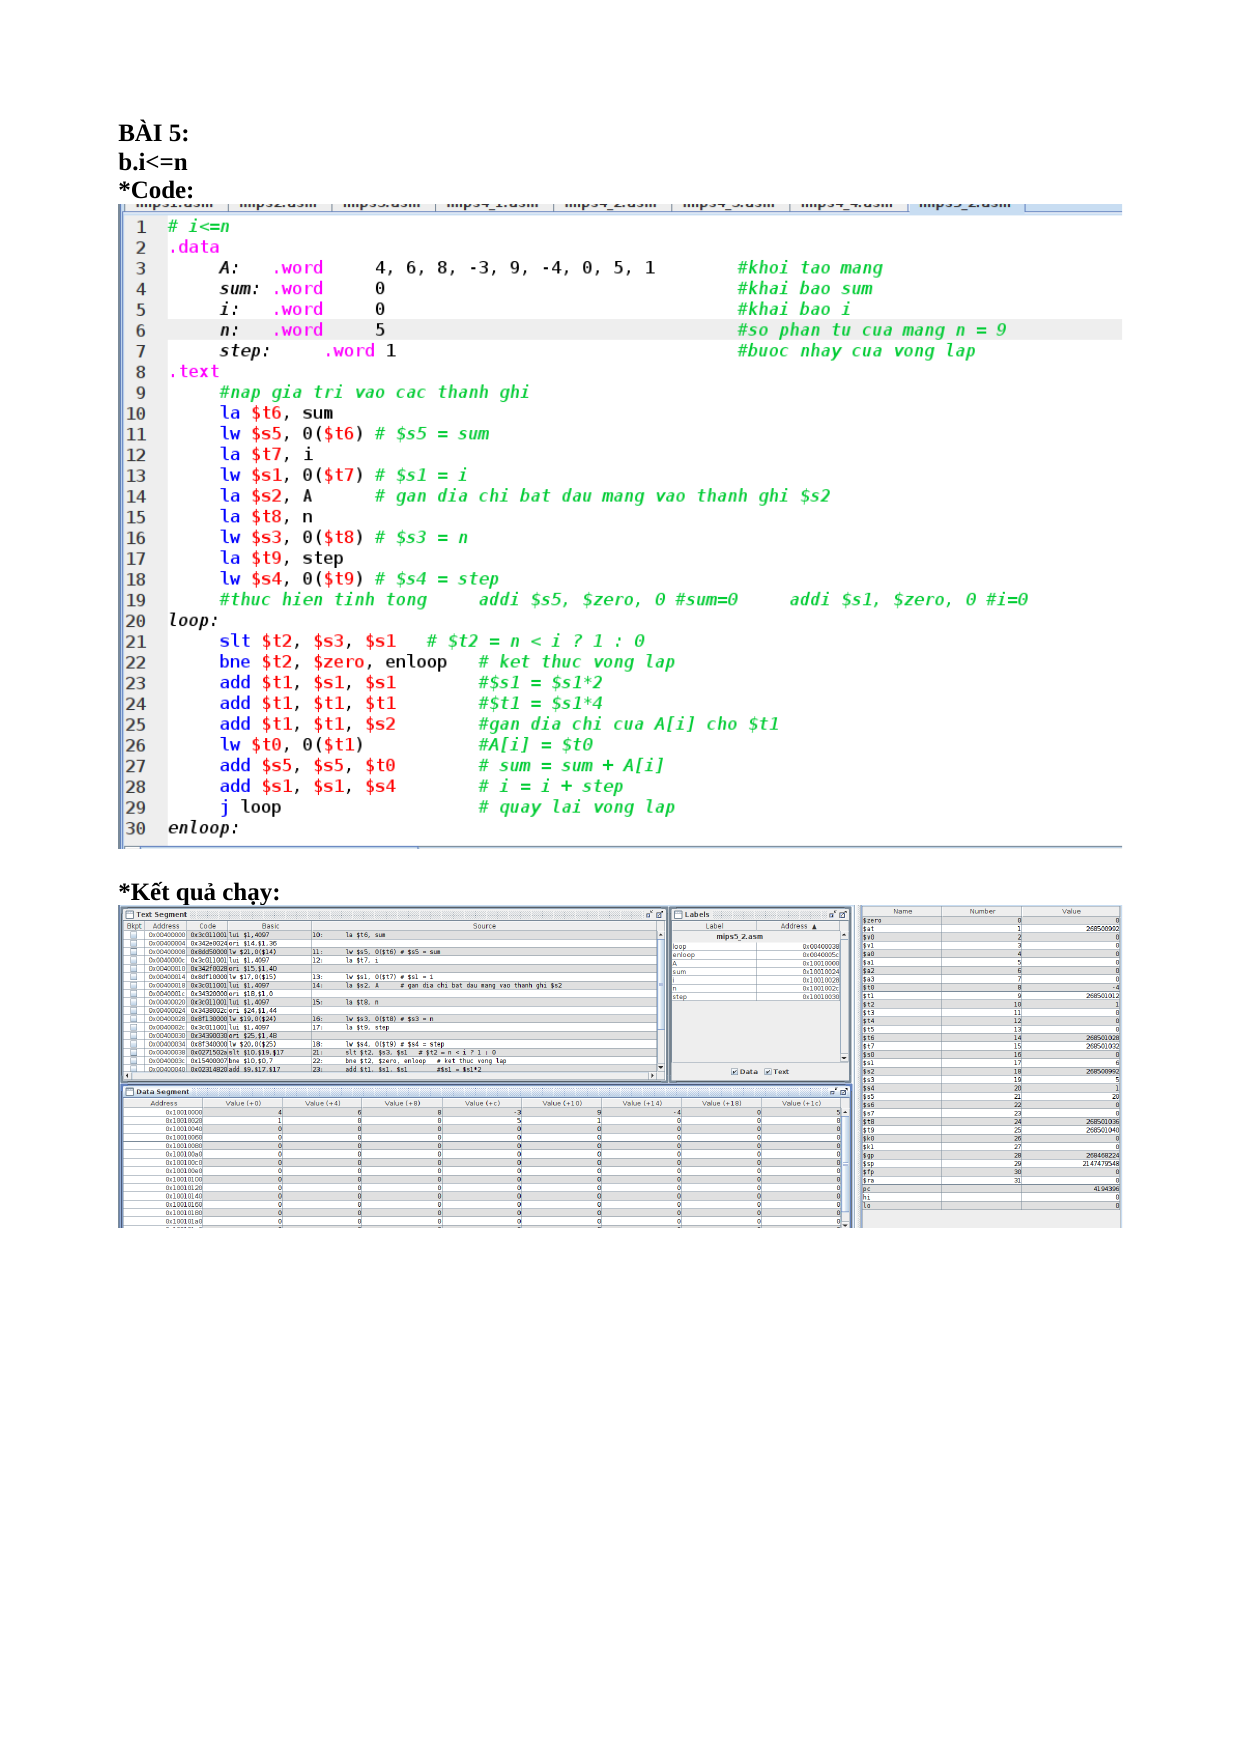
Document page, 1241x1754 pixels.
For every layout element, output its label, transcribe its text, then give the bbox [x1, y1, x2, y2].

picture [118, 204, 1123, 849]
text BÀI 5: [118, 118, 1122, 147]
picture [118, 905, 1123, 1228]
text *Code: [118, 176, 1122, 204]
text b.i<=n [118, 147, 1122, 176]
text *Kết quả chạy: [118, 877, 1122, 905]
